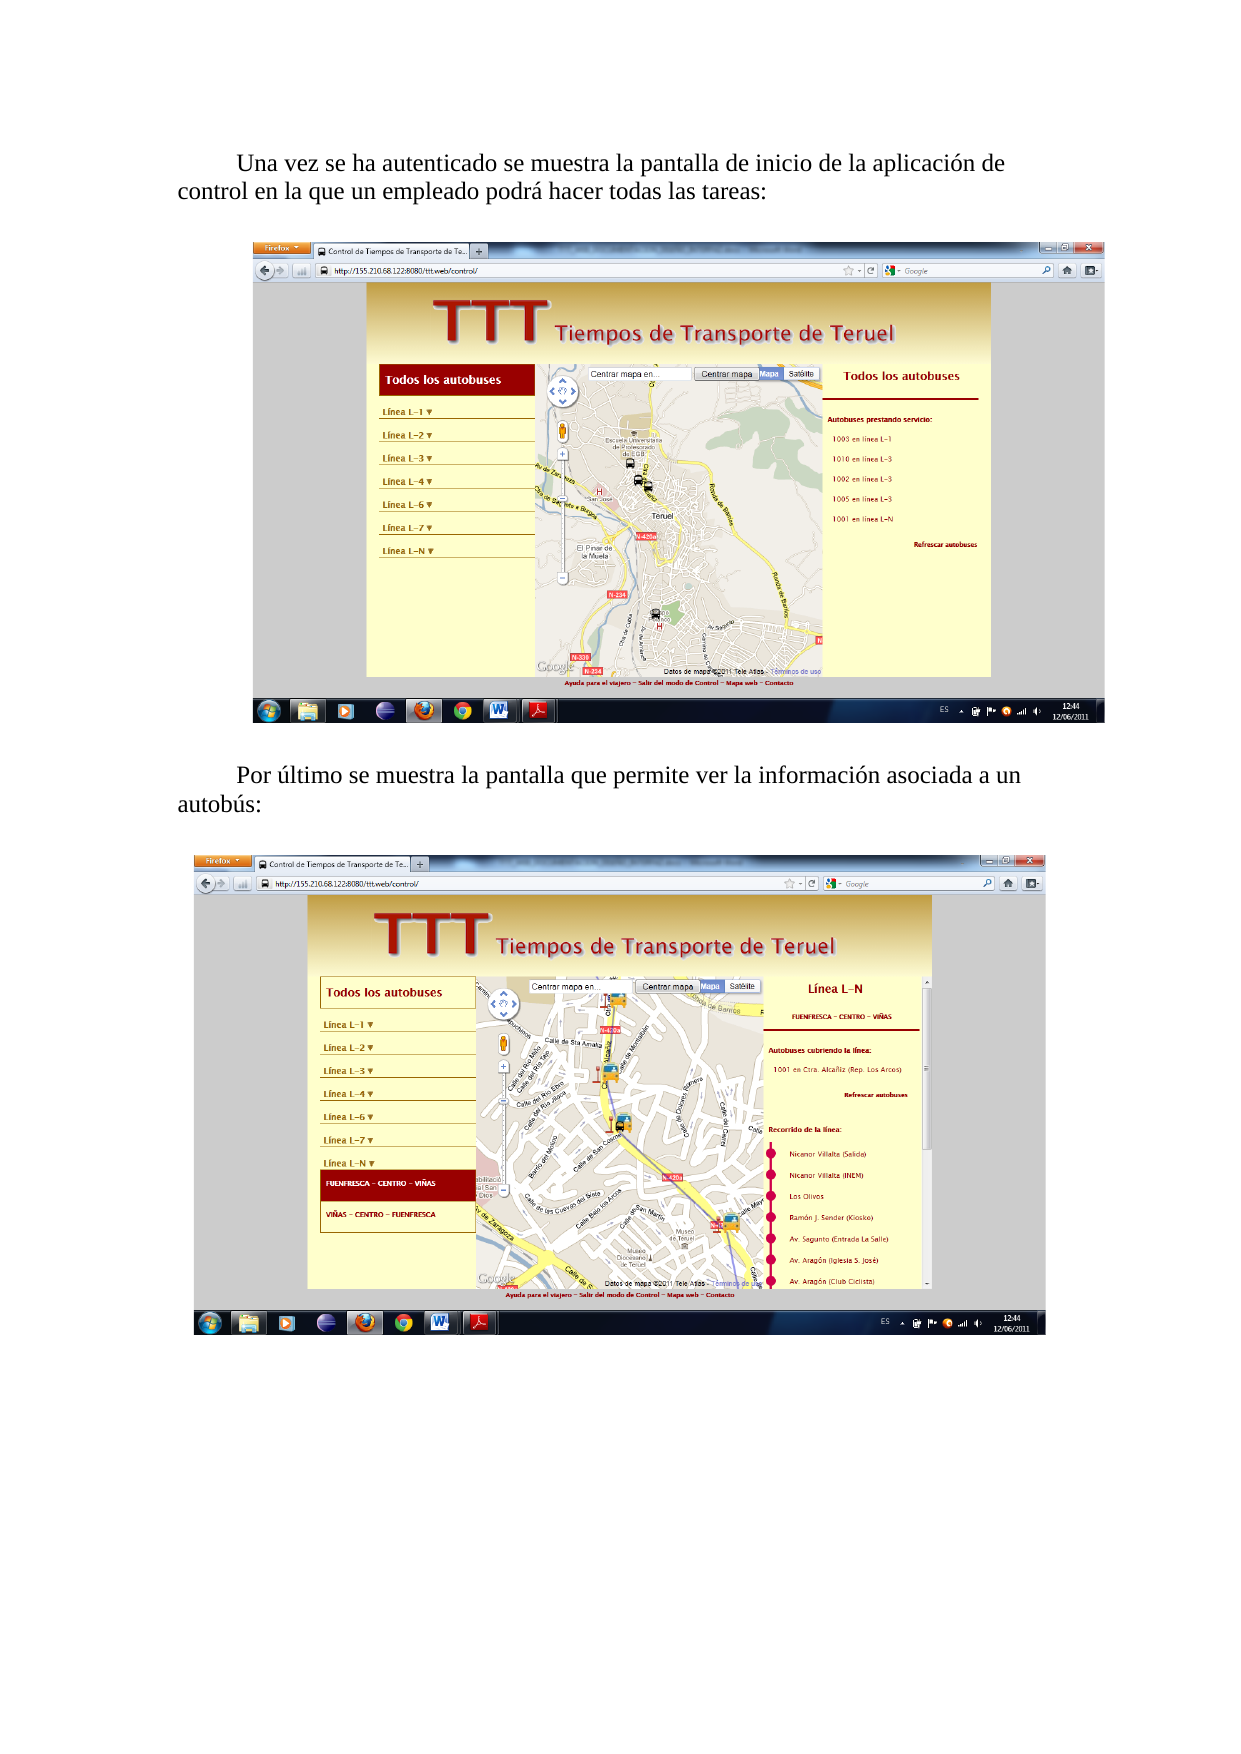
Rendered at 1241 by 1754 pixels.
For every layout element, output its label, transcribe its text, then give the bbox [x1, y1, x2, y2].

picture [193, 855, 1046, 1335]
picture [252, 242, 1105, 723]
text Por último se muestra la pantalla que permite ver la información asociada a un autobús: [177, 760, 1063, 818]
text Una vez se ha autenticado se muestra la pantalla de inicio de la aplicación de control en la que un empleado podrá hacer todas las tareas: [177, 148, 1063, 205]
